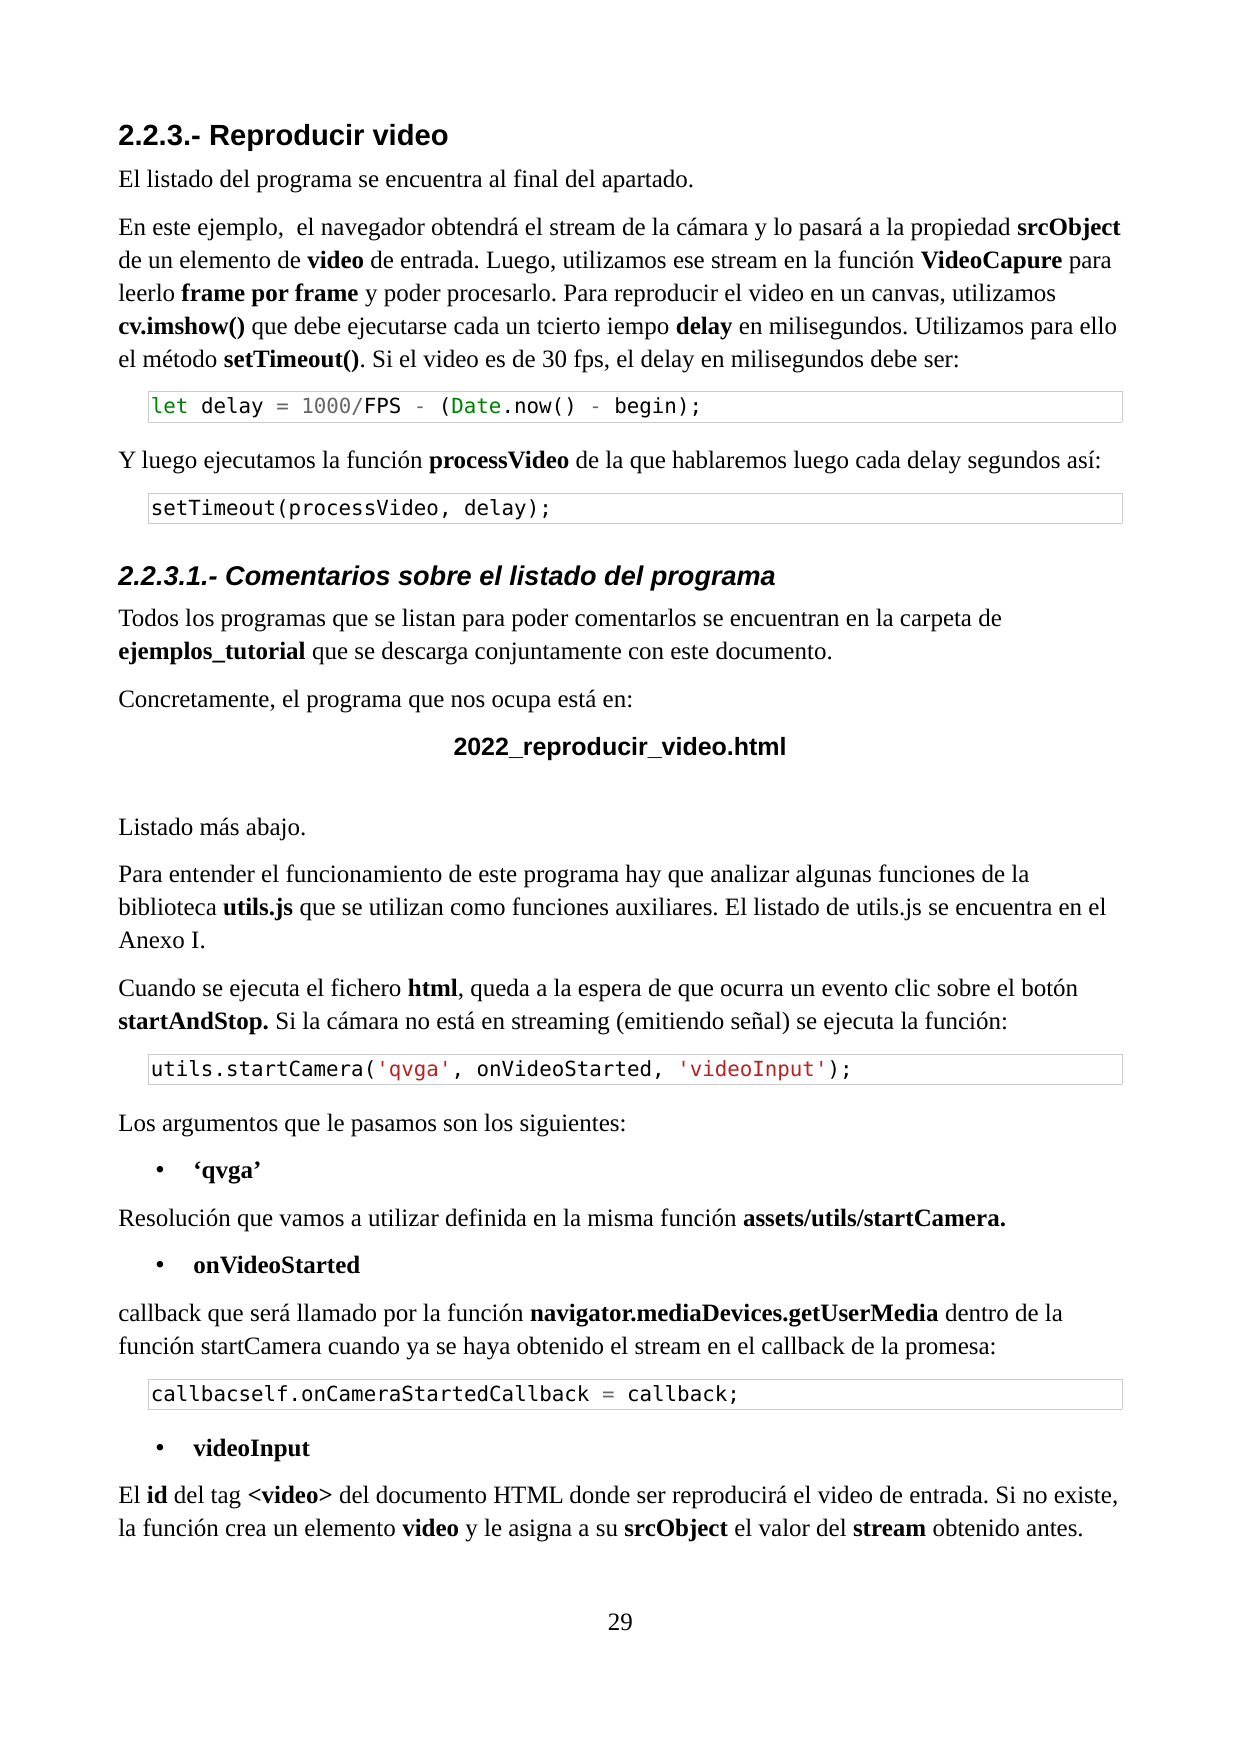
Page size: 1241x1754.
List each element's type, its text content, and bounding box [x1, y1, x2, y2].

text El id del tag <video> del documento HTML donde ser reproducirá el video de entrada. Si no existe, la función crea un elemento video y le asigna a su srcObject el valor del stream obtenido antes. [118, 1480, 1122, 1542]
text Los argumentos que le pasamos son los siguientes: [118, 1108, 1122, 1136]
list ‘qvga’ [156, 1155, 1122, 1184]
text Y luego ejecutamos la función processVideo de la que hablaremos luego cada delay segundos así: [118, 445, 1122, 474]
list onVideoStarted [156, 1250, 1122, 1279]
list videoInput [156, 1433, 1122, 1461]
text Para entender el funcionamiento de este programa hay que analizar algunas funciones de la biblioteca utils.js que se utilizan como funciones auxiliares. El listado de utils.js se encuentra en el Anexo I. [118, 859, 1122, 954]
text Cuando se ejecuta el fichero html, queda a la espera de que ocurra un evento clic sobre el botón startAndStop. Si la cámara no está en streaming (emitiendo señal) se ejecuta la función: [118, 973, 1122, 1035]
text callbacself.onCameraStartedCallback = callback; [149, 1380, 1122, 1409]
subtitle Reproducir video [118, 118, 1122, 152]
text utils.startCamera('qvga', onVideoStarted, 'videoInput'); [149, 1055, 1122, 1084]
text let delay = 1000/FPS - (Date.now() - begin); [149, 392, 1122, 422]
text Concretamente, el programa que nos ocupa está en: [118, 684, 1122, 713]
text Todos los programas que se listan para poder comentarlos se encuentran en la carpeta de ejemplos_tutorial que se descarga conjuntamente con este documento. [118, 603, 1122, 665]
text callback que será llamado por la función navigator.mediaDevices.getUserMedia dentro de la función startCamera cuando ya se haya obtenido el stream en el callback de la promesa: [118, 1298, 1122, 1360]
text setTimeout(processVideo, delay); [149, 494, 1122, 523]
subtitle Comentarios sobre el listado del programa [118, 559, 1122, 591]
text Resolución que vamos a utilizar definida en la misma función assets/utils/startCamera. [118, 1203, 1122, 1232]
text El listado del programa se encuentra al final del apartado. [118, 164, 1122, 193]
text En este ejemplo, el navegador obtendrá el stream de la cámara y lo pasará a la propiedad srcObject de un elemento de video de entrada. Luego, utilizamos ese stream en la función VideoCapure para leerlo frame por frame y poder procesarlo. Para reproducir el video en un canvas, utilizamos cv.imshow() que debe ejecutarse cada un tcierto iempo delay en milisegundos. Utilizamos para ello el método setTimeout(). Si el video es de 30 fps, el delay en milisegundos debe ser: [118, 212, 1122, 373]
text 2022_reproducir_video.html [118, 731, 1122, 760]
text Listado más abajo. [118, 812, 1122, 841]
